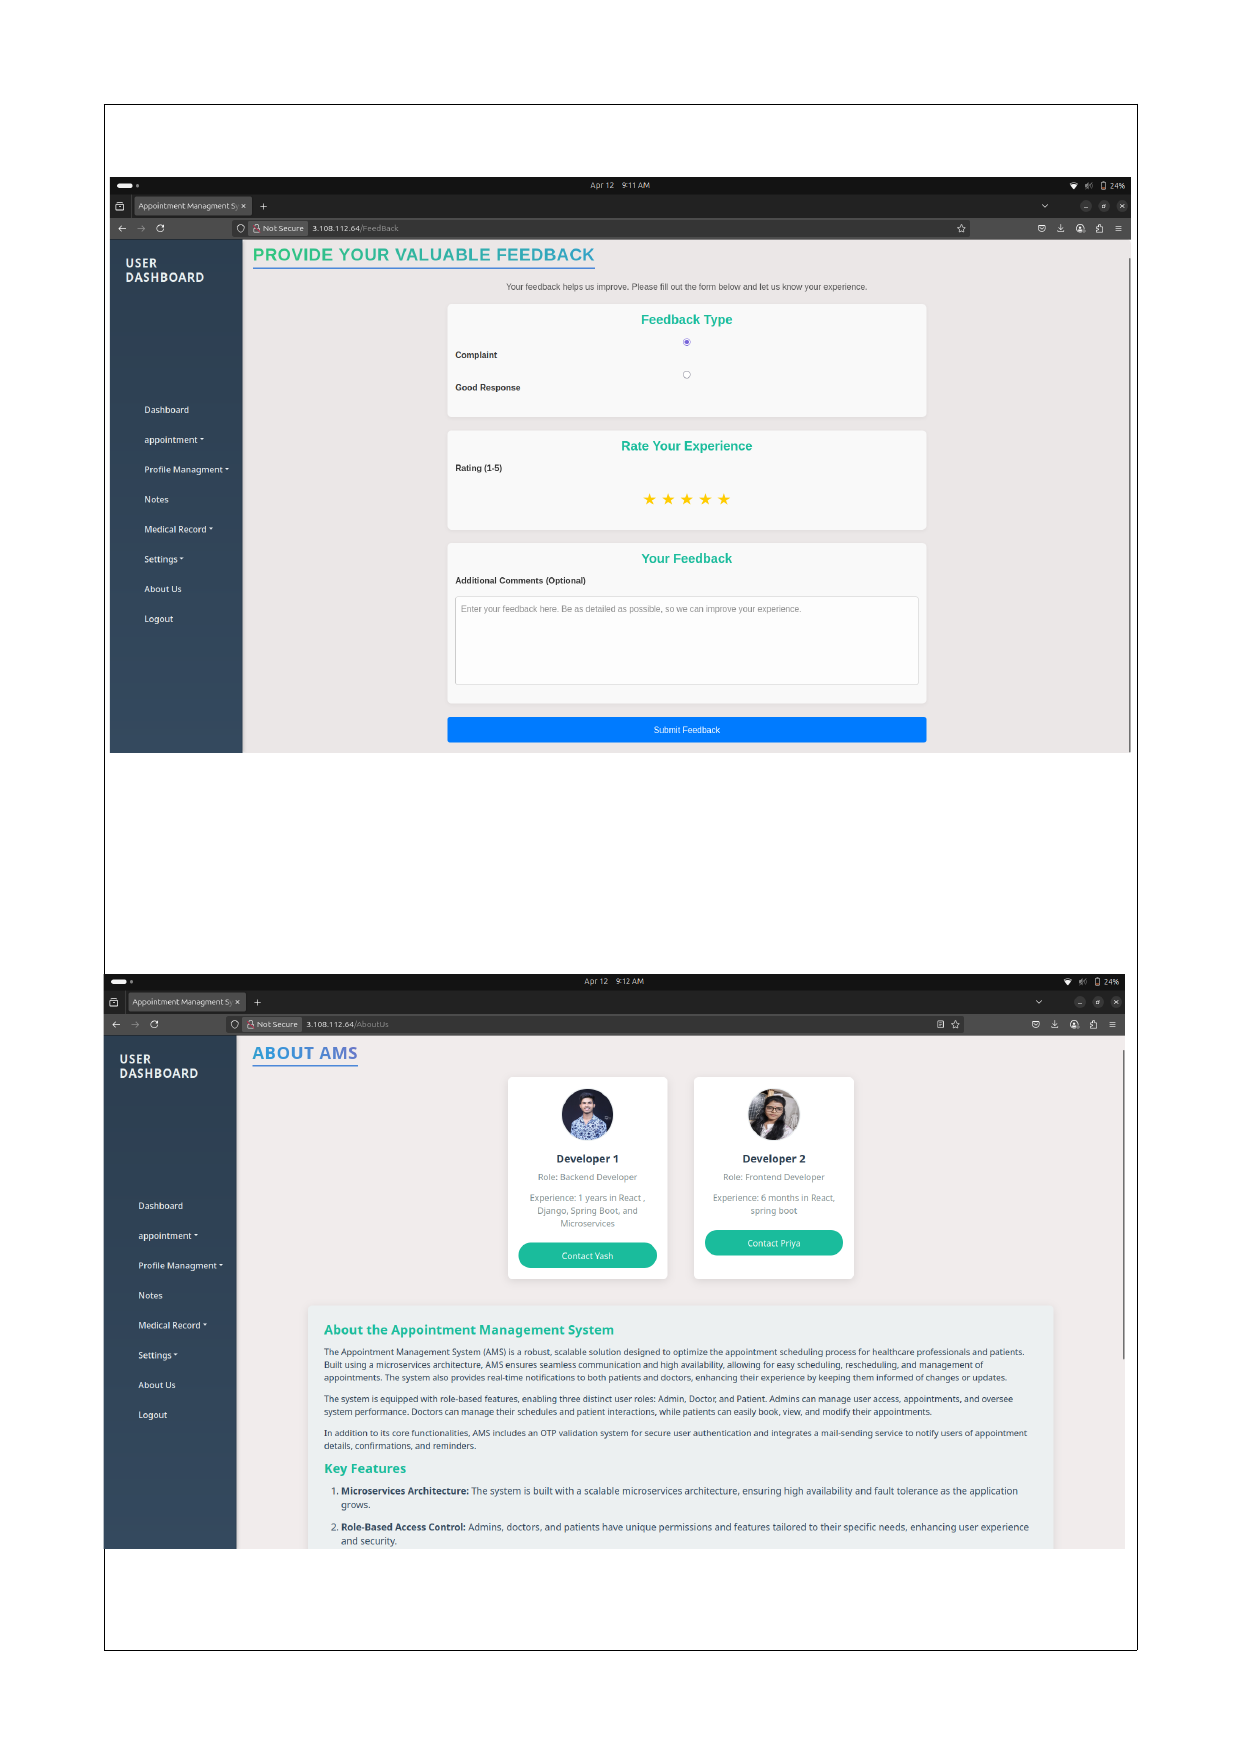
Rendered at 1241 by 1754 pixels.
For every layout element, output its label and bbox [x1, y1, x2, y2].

picture [109, 177, 1131, 753]
picture [103, 974, 1125, 1549]
